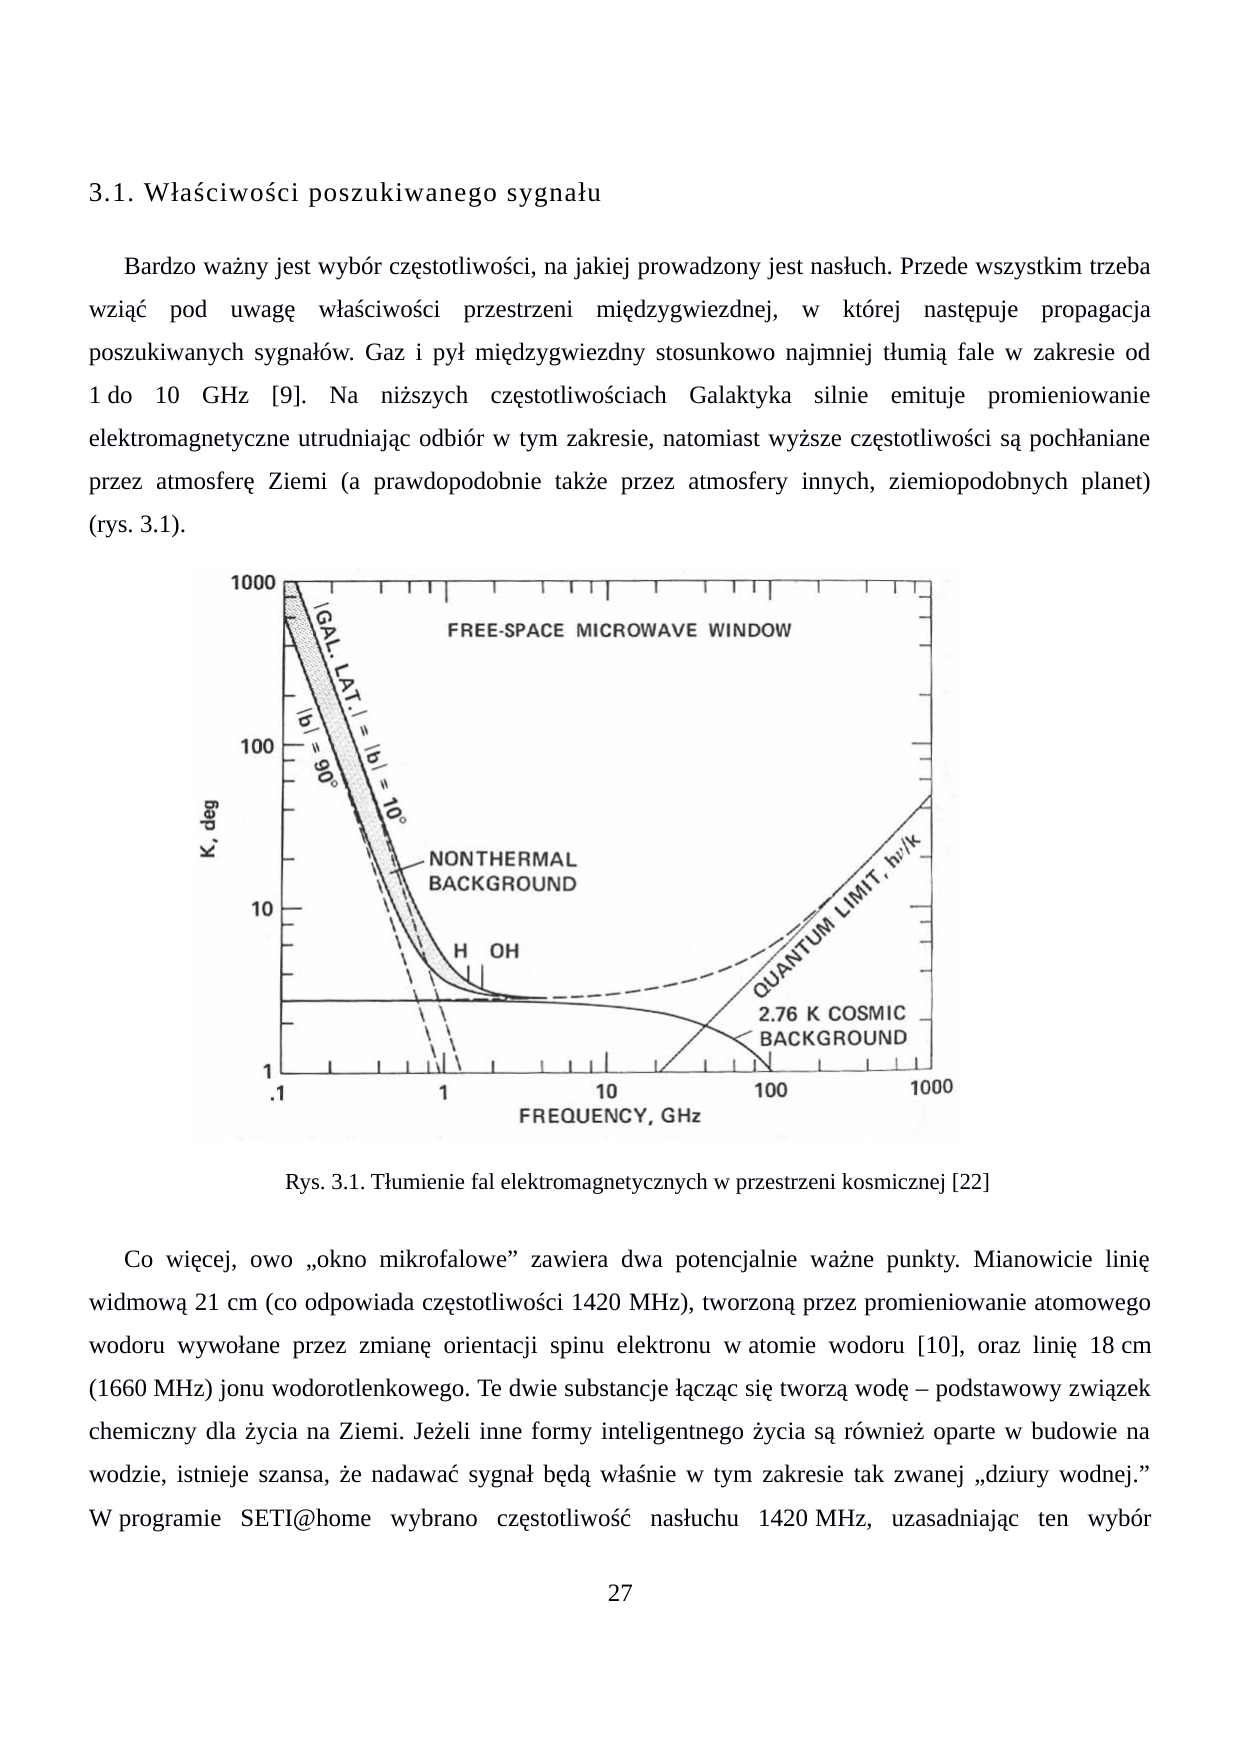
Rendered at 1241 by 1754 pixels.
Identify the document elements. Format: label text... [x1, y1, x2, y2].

text Co więcej, owo „okno mikrofalowe” zawiera dwa potencjalnie ważne punkty. Mianowicie linię widmową 21 cm (co odpowiada częstotliwości 1420 MHz), tworzoną przez promieniowanie atomowego wodoru wywołane przez zmianę orientacji spinu elektronu w atomie wodoru [10], oraz linię 18 cm (1660 MHz) jonu wodorotlenkowego. Te dwie substancje łącząc się tworzą wodę – podstawowy związek chemiczny dla życia na Ziemi. Jeżeli inne formy inteligentnego życia są również oparte w budowie na wodzie, istnieje szansa, że nadawać sygnał będą właśnie w tym zakresie tak zwanej „dziury wodnej.” W programie SETI@home wybrano częstotliwość nasłuchu 1420 MHz, uzasadniając ten wybór [88, 1244, 1152, 1531]
subtitle 3.1. Właściwości poszukiwanego sygnału [88, 176, 1152, 208]
text Bardzo ważny jest wybór częstotliwości, na jakiej prowadzony jest nasłuch. Przede wszystkim trzeba wziąć pod uwagę właściwości przestrzeni międzygwiezdnej, w której następuje propagacja poszukiwanych sygnałów. Gaz i pył międzygwiezdny stosunkowo najmniej tłumią fale w zakresie od 1 do 10 GHz [9]. Na niższych częstotliwościach Galaktyka silnie emituje promieniowanie elektromagnetyczne utrudniając odbiór w tym zakresie, natomiast wyższe częstotliwości są pochłaniane przez atmosferę Ziemi (a prawdopodobnie także przez atmosfery innych, ziemiopodobnych planet) (rys. 3.1). [88, 251, 1152, 538]
picture [189, 566, 964, 1141]
text Rys. 3.1. Tłumienie fal elektromagnetycznych w przestrzeni kosmicznej [22] [88, 553, 1152, 1195]
